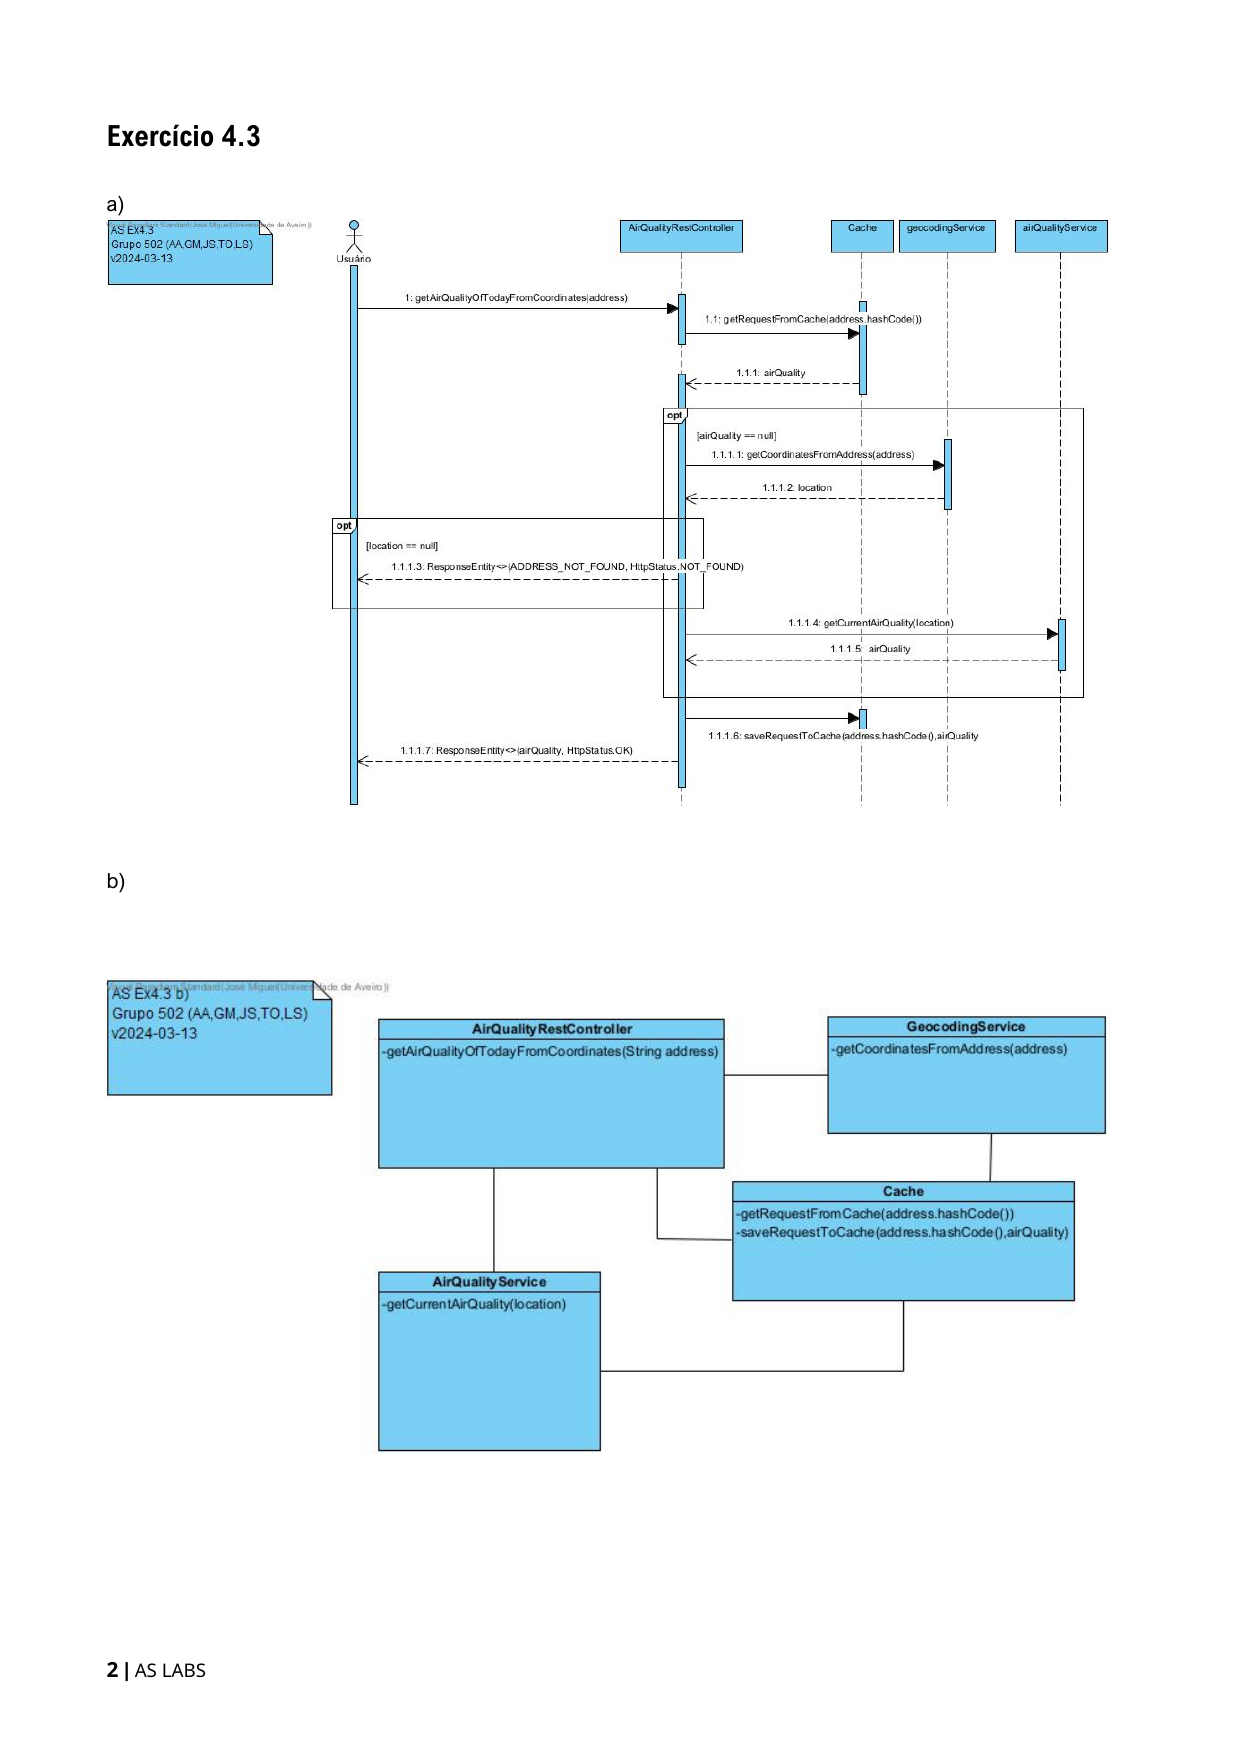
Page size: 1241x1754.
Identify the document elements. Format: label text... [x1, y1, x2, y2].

subtitle Exercício 4.3 [106, 118, 1110, 153]
text b) [106, 868, 1110, 893]
picture [106, 978, 1111, 1455]
picture [106, 218, 1111, 808]
text a) [106, 191, 1110, 216]
